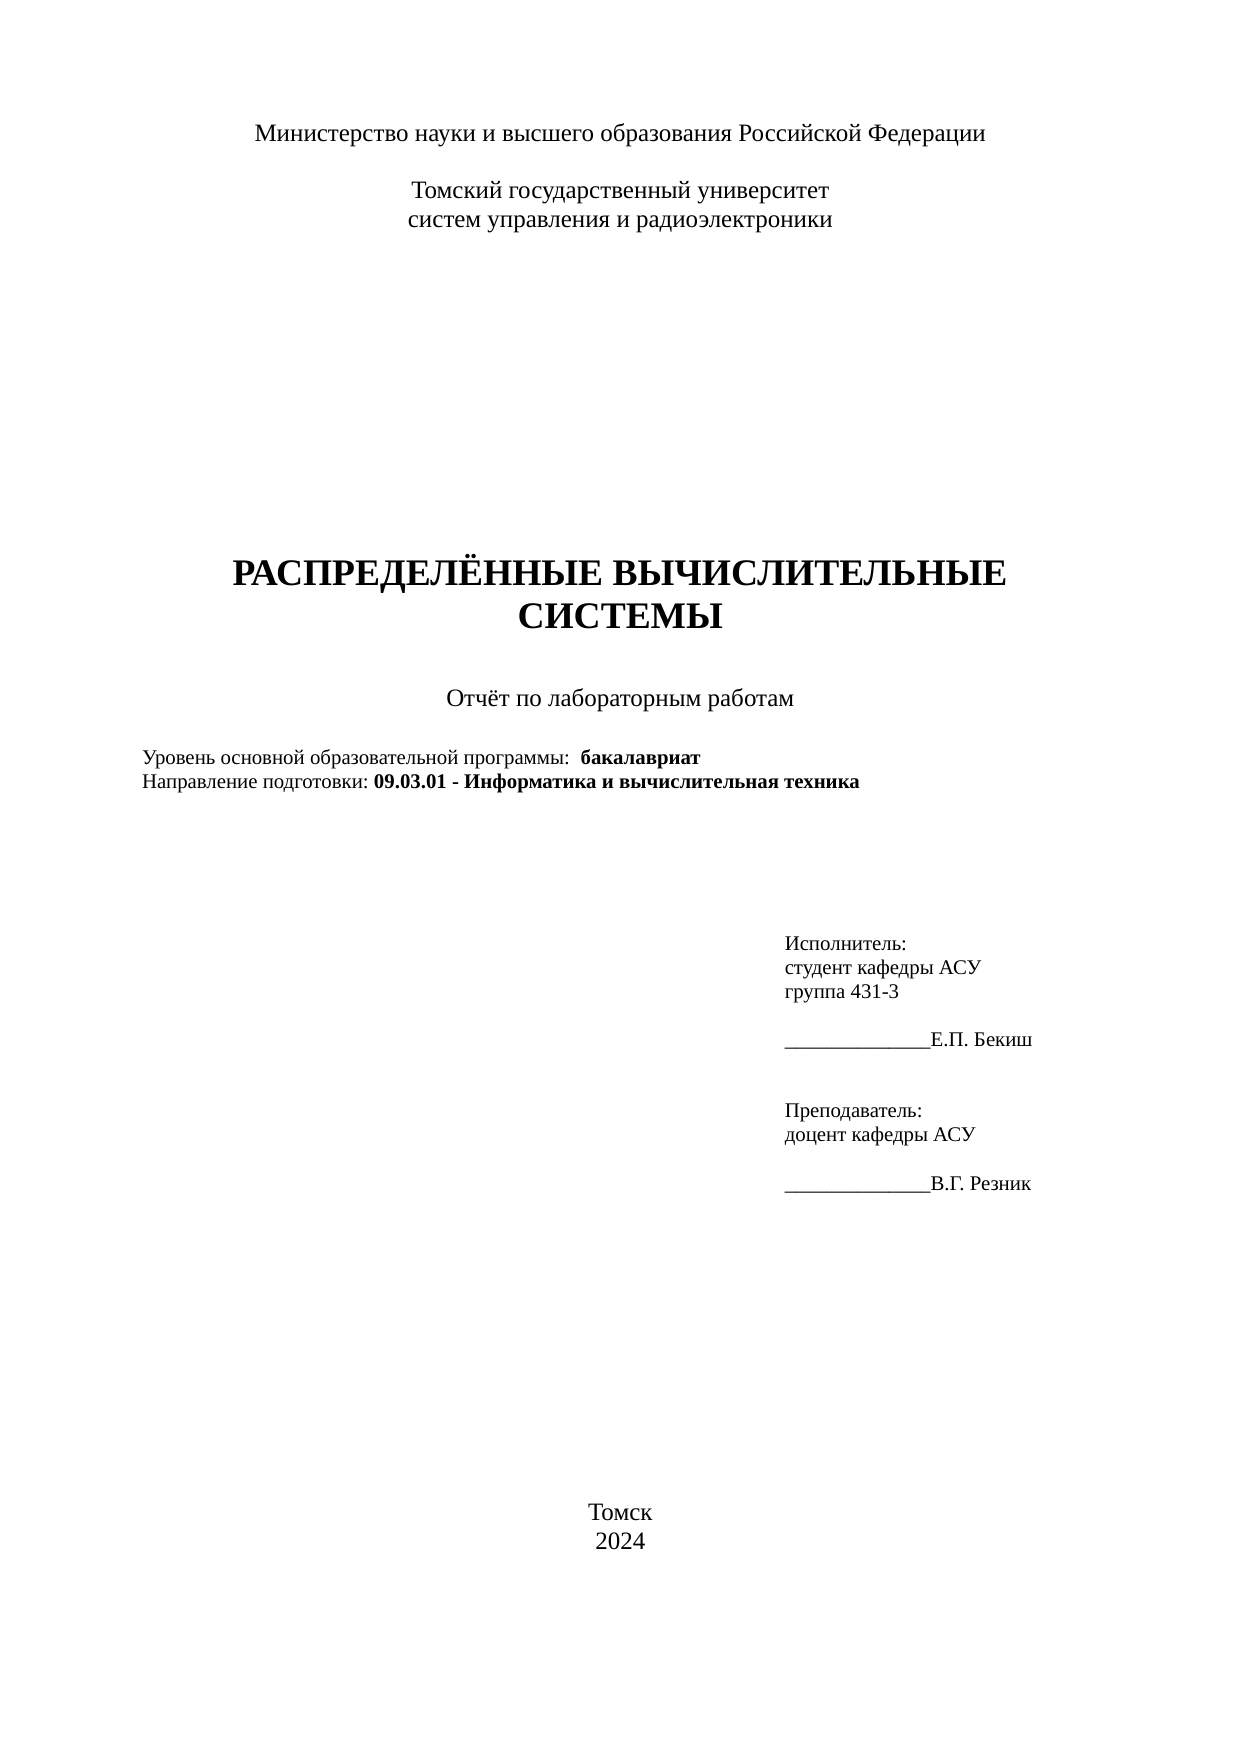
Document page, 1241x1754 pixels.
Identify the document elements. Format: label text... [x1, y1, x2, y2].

table_cell [142, 1057, 779, 1093]
text 2024 [142, 1526, 1098, 1555]
text Министерство науки и высшего образования Российской Федерации [142, 118, 1098, 147]
text Отчёт по лабораторным работам [142, 683, 1098, 712]
text Томский государственный университет [142, 176, 1098, 204]
table_cell [142, 1093, 779, 1200]
text Томск [142, 1497, 1098, 1526]
subtitle РАСПРЕДЕЛЁННЫЕ ВЫЧИСЛИТЕЛЬНЫЕ СИСТЕМЫ [142, 551, 1098, 637]
text систем управления и радиоэлектроники [142, 204, 1098, 233]
table_cell Преподаватель: доцент кафедры АСУ ______________В.Г. Резник [779, 1093, 1145, 1200]
text Уровень основной образовательной программы: бакалавриат Направление подготовки: 09.03.01 - Информатика и вычислительная техника [142, 745, 1098, 793]
table_cell [779, 1057, 1145, 1093]
table_header Исполнитель: студент кафедры АСУ группа 431-3 ______________Е.П. Бекиш [779, 925, 1145, 1057]
table_header [142, 925, 779, 1057]
